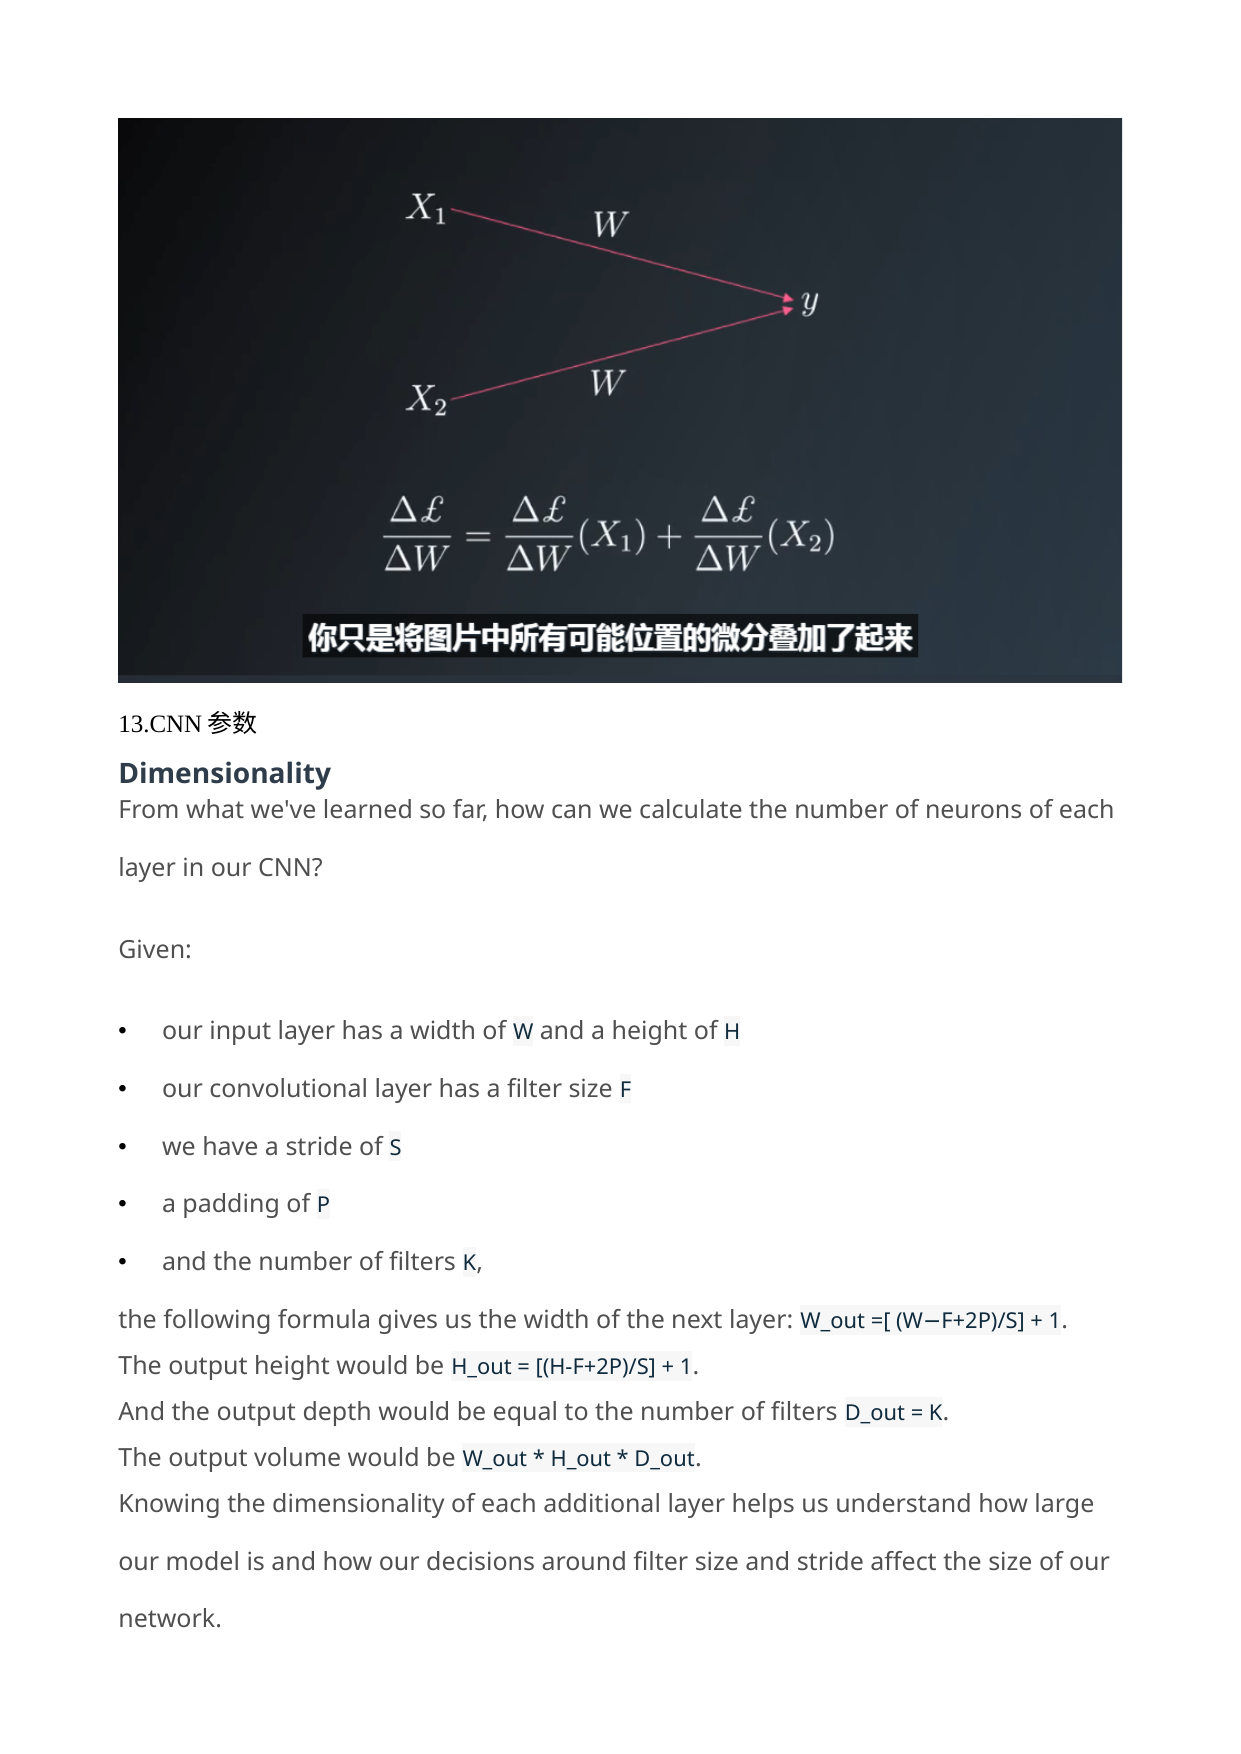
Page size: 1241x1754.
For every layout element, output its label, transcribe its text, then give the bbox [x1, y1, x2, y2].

subtitle Dimensionality [118, 754, 1122, 792]
list we have a stride of S [118, 1128, 1122, 1162]
text Given: [118, 931, 1122, 965]
text 13.CNN参数 [118, 703, 1122, 739]
text The output height would be H_out = [(H-F+2P)/S] + 1. [118, 1347, 1122, 1382]
text The output volume would be W_out * H_out * D_out. [118, 1439, 1122, 1473]
text From what we've learned so far, how can we calculate the number of neurons of each layer in our CNN? [118, 792, 1122, 884]
list our convolutional layer has a filter size F [118, 1070, 1122, 1104]
list and the number of filters K, [118, 1244, 1122, 1278]
text Knowing the dimensionality of each additional layer helps us understand how large our model is and how our decisions around filter size and stride affect the size of our network. [118, 1485, 1122, 1635]
text And the output depth would be equal to the number of filters D_out = K. [118, 1393, 1122, 1427]
list a padding of P [118, 1186, 1122, 1220]
list our input layer has a width of W and a height of H [118, 1012, 1122, 1047]
text the following formula gives us the width of the next layer: W_out =[ (W−F+2P)/S] + 1. [118, 1302, 1122, 1336]
